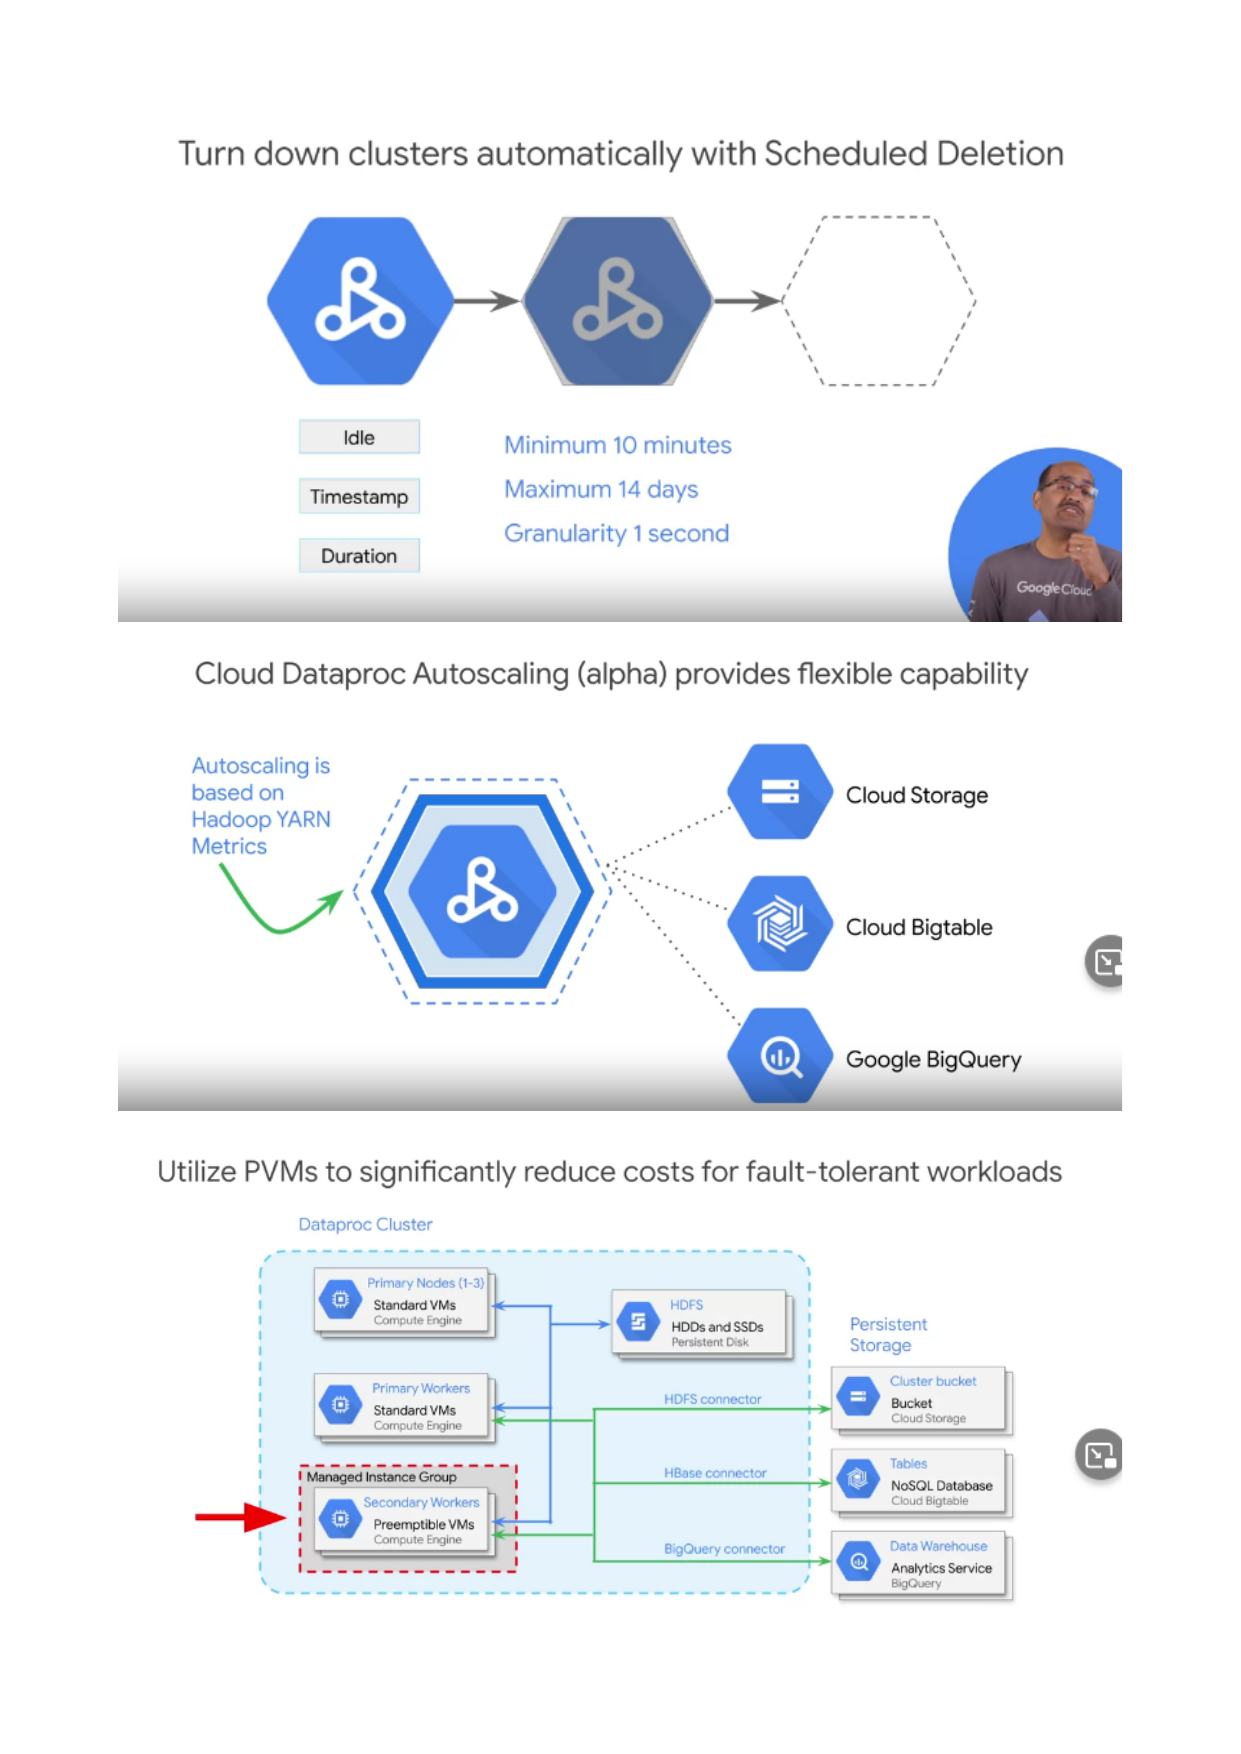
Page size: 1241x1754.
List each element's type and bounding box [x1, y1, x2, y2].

picture [118, 650, 1123, 1111]
picture [118, 118, 1123, 622]
picture [118, 1138, 1123, 1616]
